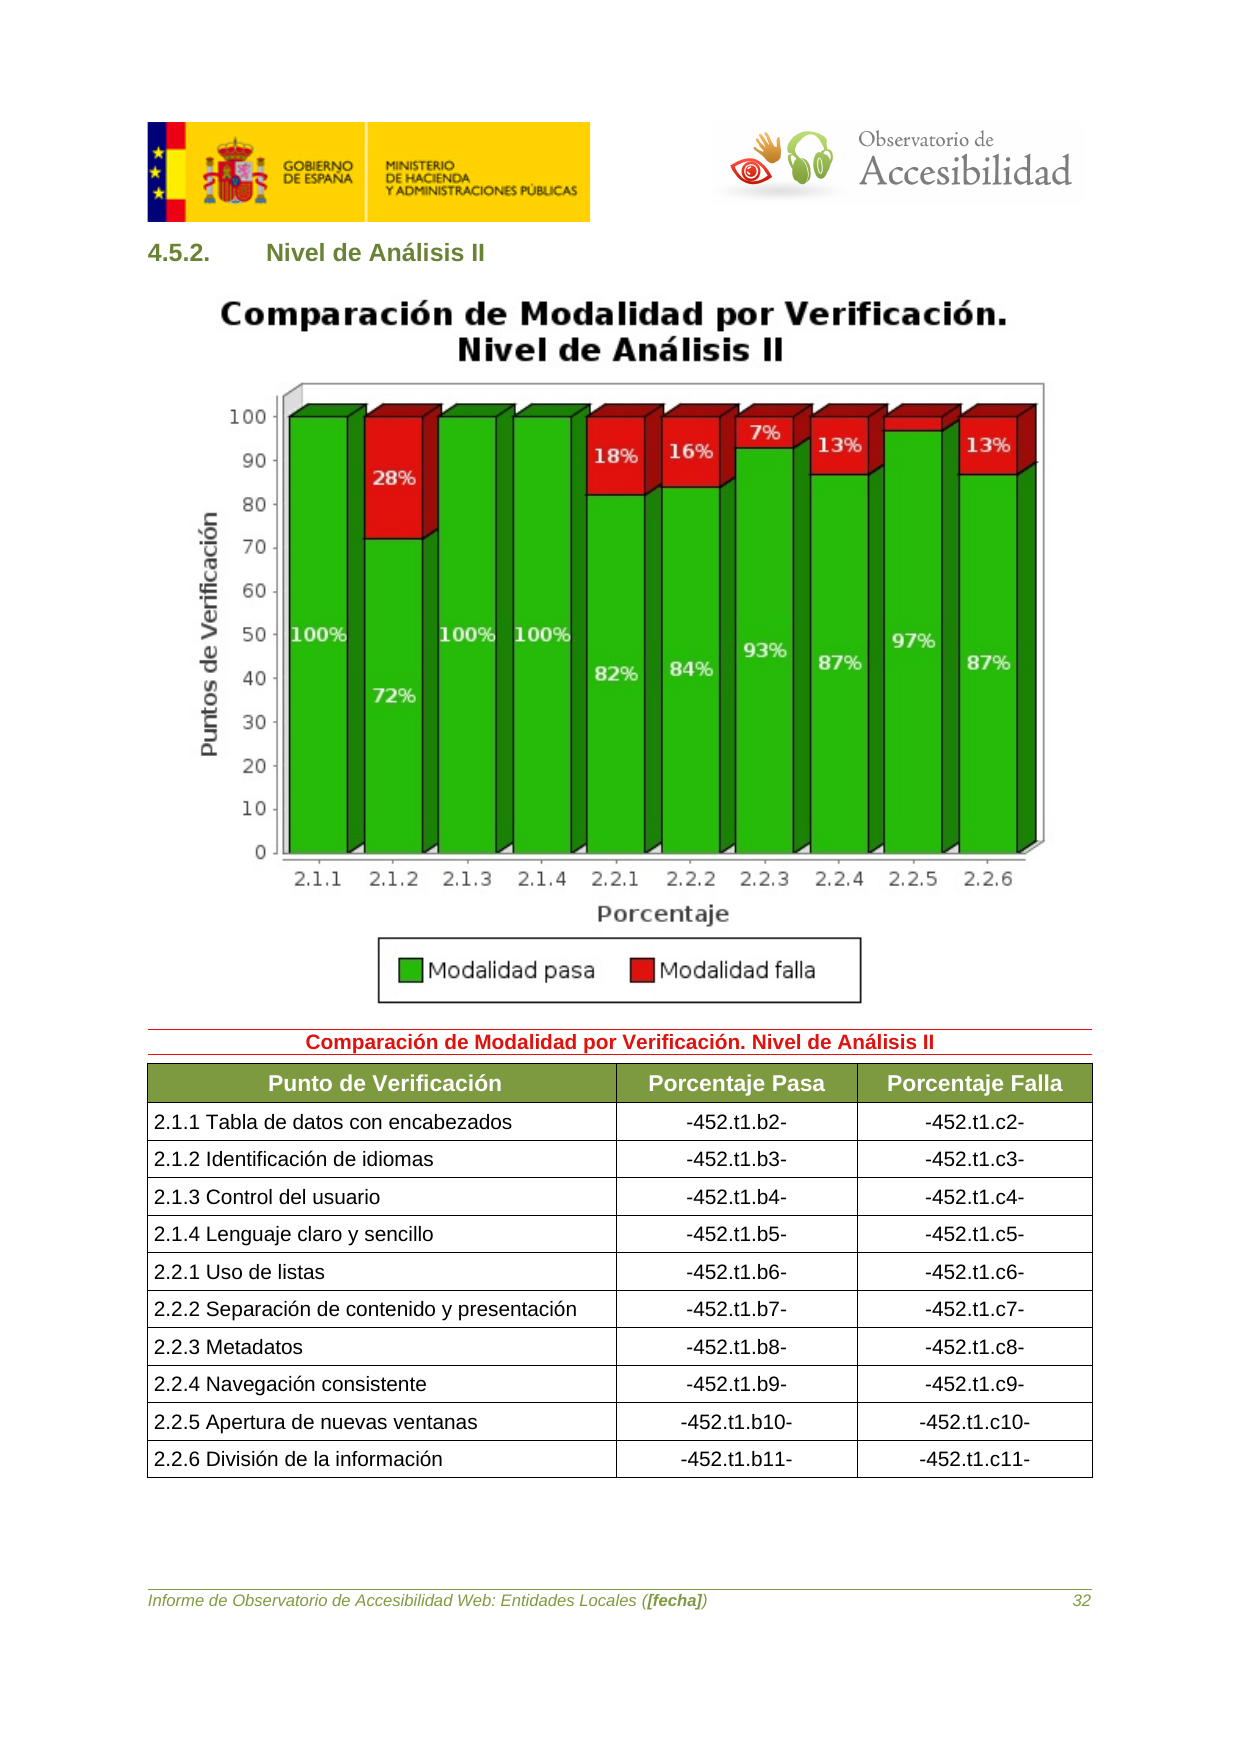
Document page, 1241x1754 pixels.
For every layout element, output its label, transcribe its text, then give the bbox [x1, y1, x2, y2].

table_header Punto de Verificación [148, 1064, 616, 1102]
table_cell -452.t1.c6- [858, 1253, 1092, 1290]
table_cell -452.t1.c10- [858, 1403, 1092, 1440]
table_cell -452.t1.b8- [617, 1328, 857, 1365]
table_cell -452.t1.c11- [858, 1441, 1092, 1477]
table_cell -452.t1.c4- [858, 1178, 1092, 1215]
picture [710, 122, 1086, 205]
table_cell -452.t1.b4- [617, 1178, 857, 1215]
table_header Porcentaje Pasa [617, 1064, 857, 1102]
table_cell -452.t1.c5- [858, 1216, 1092, 1252]
table_cell 2.2.1 Uso de listas [148, 1253, 616, 1290]
table_cell -452.t1.b9- [617, 1366, 857, 1402]
text Comparación de Modalidad por Verificación. Nivel de Análisis II [148, 1030, 1092, 1054]
table_cell -452.t1.b2- [617, 1103, 857, 1140]
table_cell 2.2.2 Separación de contenido y presentación [148, 1291, 616, 1327]
table_cell -452.t1.b7- [617, 1291, 857, 1327]
table_cell 2.1.4 Lenguaje claro y sencillo [148, 1216, 616, 1252]
subtitle Nivel de Análisis II [148, 238, 1092, 267]
table_cell -452.t1.b6- [617, 1253, 857, 1290]
picture [178, 294, 1062, 1005]
table_cell 2.1.1 Tabla de datos con encabezados [148, 1103, 616, 1140]
table_cell 2.1.2 Identificación de idiomas [148, 1141, 616, 1177]
table_cell -452.t1.c2- [858, 1103, 1092, 1140]
picture [147, 122, 591, 222]
table_cell -452.t1.b3- [617, 1141, 857, 1177]
table_cell -452.t1.c3- [858, 1141, 1092, 1177]
table_cell -452.t1.b11- [617, 1441, 857, 1477]
table_cell 2.1.3 Control del usuario [148, 1178, 616, 1215]
table_cell -452.t1.c8- [858, 1328, 1092, 1365]
table_cell 2.2.5 Apertura de nuevas ventanas [148, 1403, 616, 1440]
table_header Porcentaje Falla [858, 1064, 1092, 1102]
table_cell -452.t1.b5- [617, 1216, 857, 1252]
table_cell -452.t1.c9- [858, 1366, 1092, 1402]
table_cell 2.2.4 Navegación consistente [148, 1366, 616, 1402]
table_cell 2.2.3 Metadatos [148, 1328, 616, 1365]
table_cell 2.2.6 División de la información [148, 1441, 616, 1477]
table_cell -452.t1.b10- [617, 1403, 857, 1440]
table_cell -452.t1.c7- [858, 1291, 1092, 1327]
